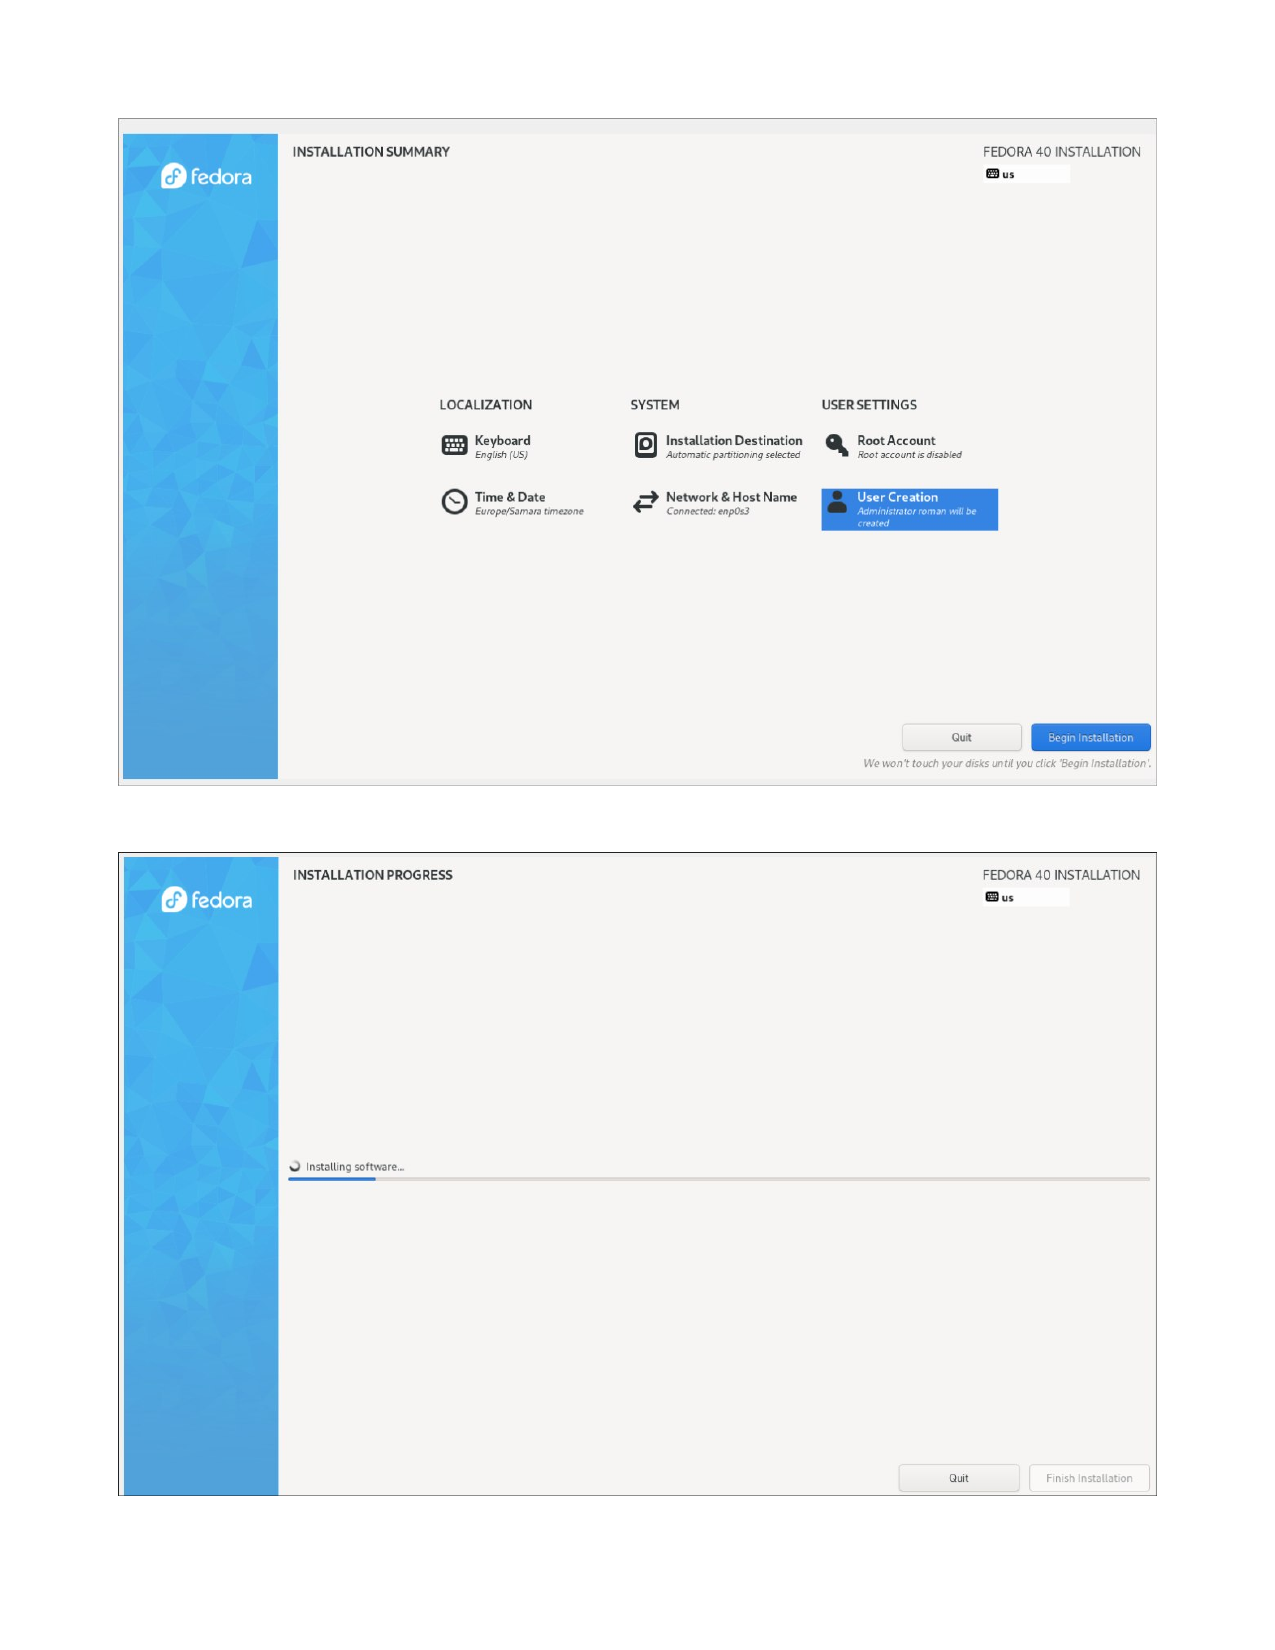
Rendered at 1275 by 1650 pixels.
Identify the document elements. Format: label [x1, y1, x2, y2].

picture [118, 118, 1157, 786]
picture [118, 852, 1157, 1496]
